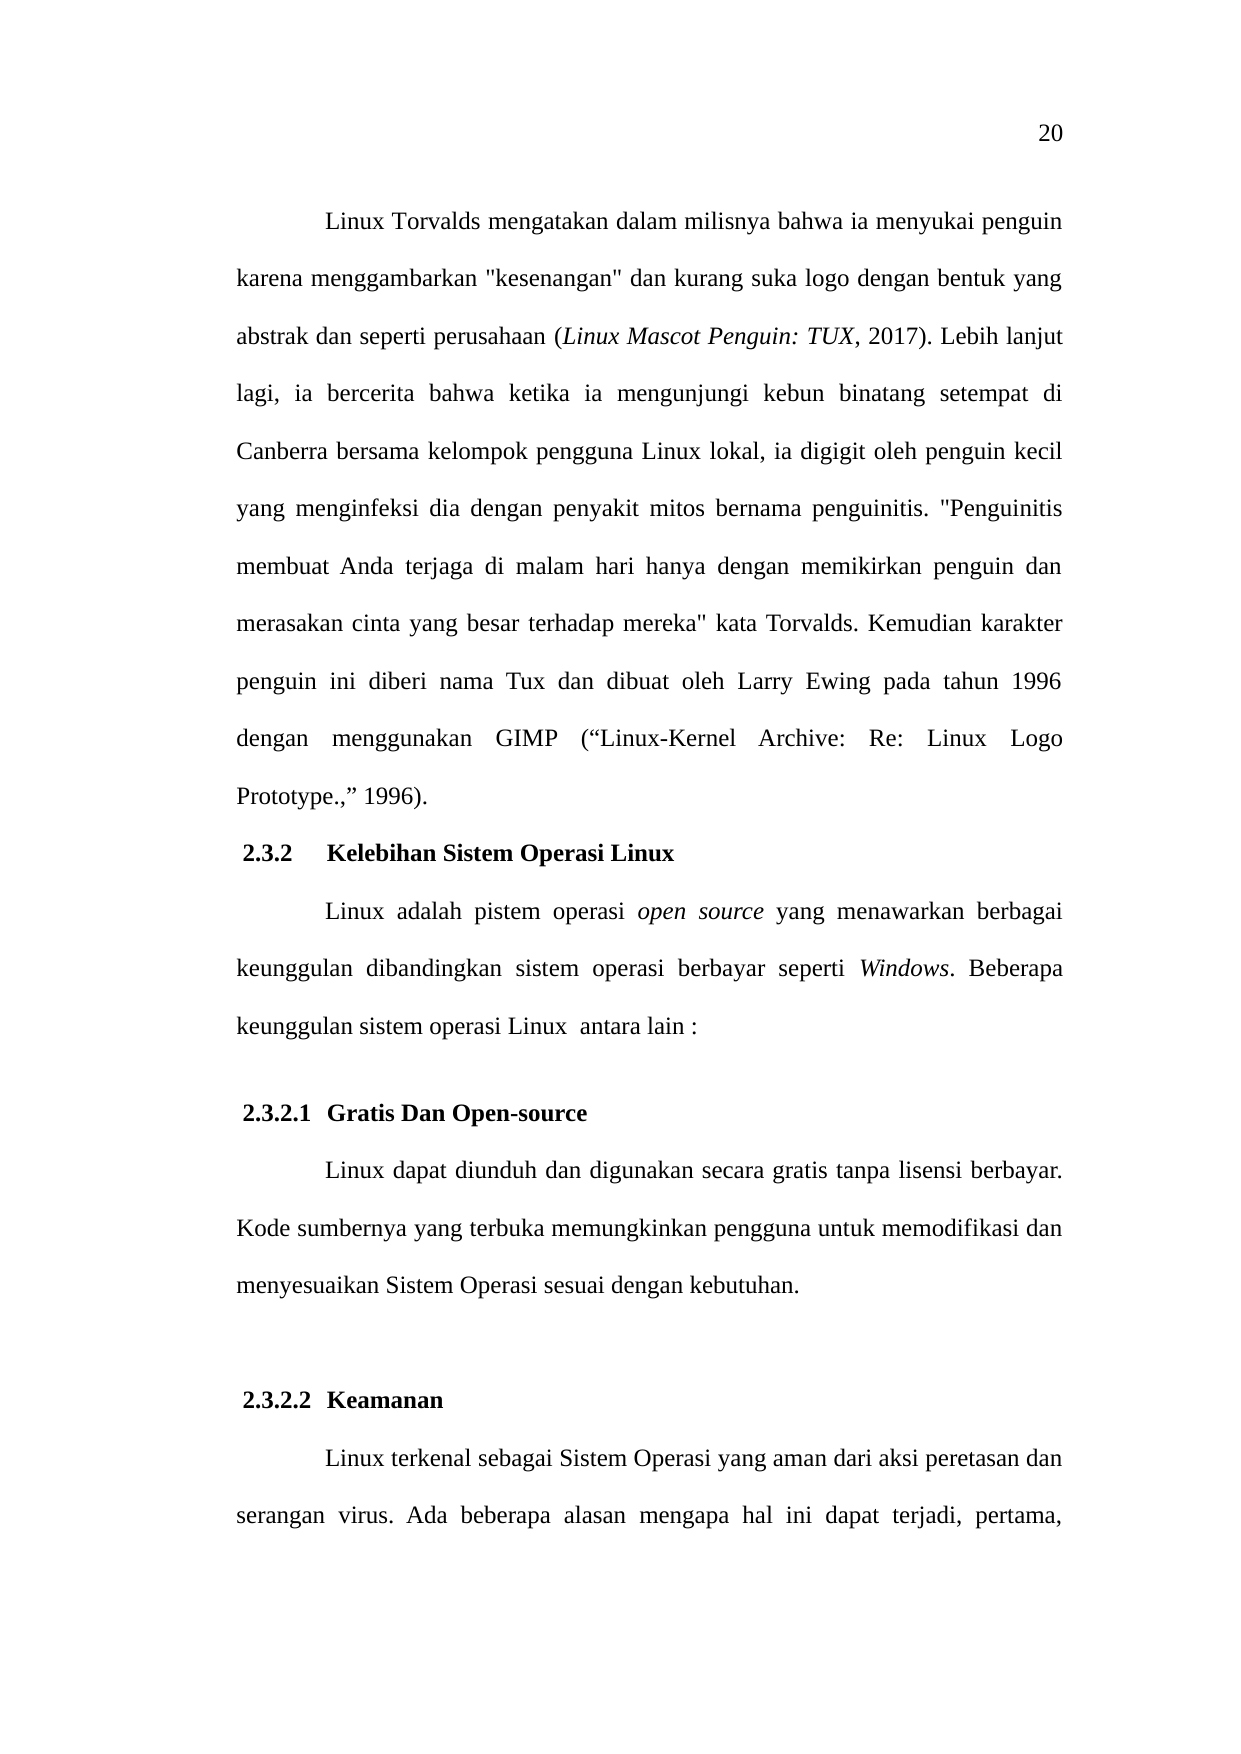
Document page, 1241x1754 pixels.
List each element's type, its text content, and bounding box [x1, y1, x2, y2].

text Linux Torvalds mengatakan dalam milisnya bahwa ia menyukai penguin karena menggambarkan "kesenangan" dan kurang suka logo dengan bentuk yang abstrak dan seperti perusahaan (Linux Mascot Penguin: TUX, 2017)⁠. Lebih lanjut lagi, ia bercerita bahwa ketika ia mengunjungi kebun binatang setempat di Canberra bersama kelompok pengguna Linux lokal, ia digigit oleh penguin kecil yang menginfeksi dia dengan penyakit mitos bernama penguinitis. "Penguinitis membuat Anda terjaga di malam hari hanya dengan memikirkan penguin dan merasakan cinta yang besar terhadap mereka" kata Torvalds. Kemudian karakter penguin ini diberi nama Tux dan dibuat oleh Larry Ewing pada tahun 1996 dengan menggunakan GIMP (“Linux-Kernel Archive: Re: Linux Logo Prototype.,” 1996)⁠. [236, 206, 1063, 810]
text Linux dapat diunduh dan digunakan secara gratis tanpa lisensi berbayar. Kode sumbernya yang terbuka memungkinkan pengguna untuk memodifikasi dan menyesuaikan Sistem Operasi sesuai dengan kebutuhan. [236, 1155, 1063, 1299]
text Linux adalah pistem operasi open source yang menawarkan berbagai keunggulan dibandingkan sistem operasi berbayar seperti Windows. Beberapa keunggulan sistem operasi Linux antara lain : [236, 896, 1063, 1040]
subtitle Gratis dan Open-source [236, 1098, 1063, 1127]
text Linux terkenal sebagai Sistem Operasi yang aman dari aksi peretasan dan serangan virus. Ada beberapa alasan mengapa hal ini dapat terjadi, pertama, [236, 1443, 1063, 1529]
subtitle Kelebihan Sistem Operasi Linux [236, 838, 1063, 867]
subtitle Keamanan [236, 1385, 1063, 1414]
